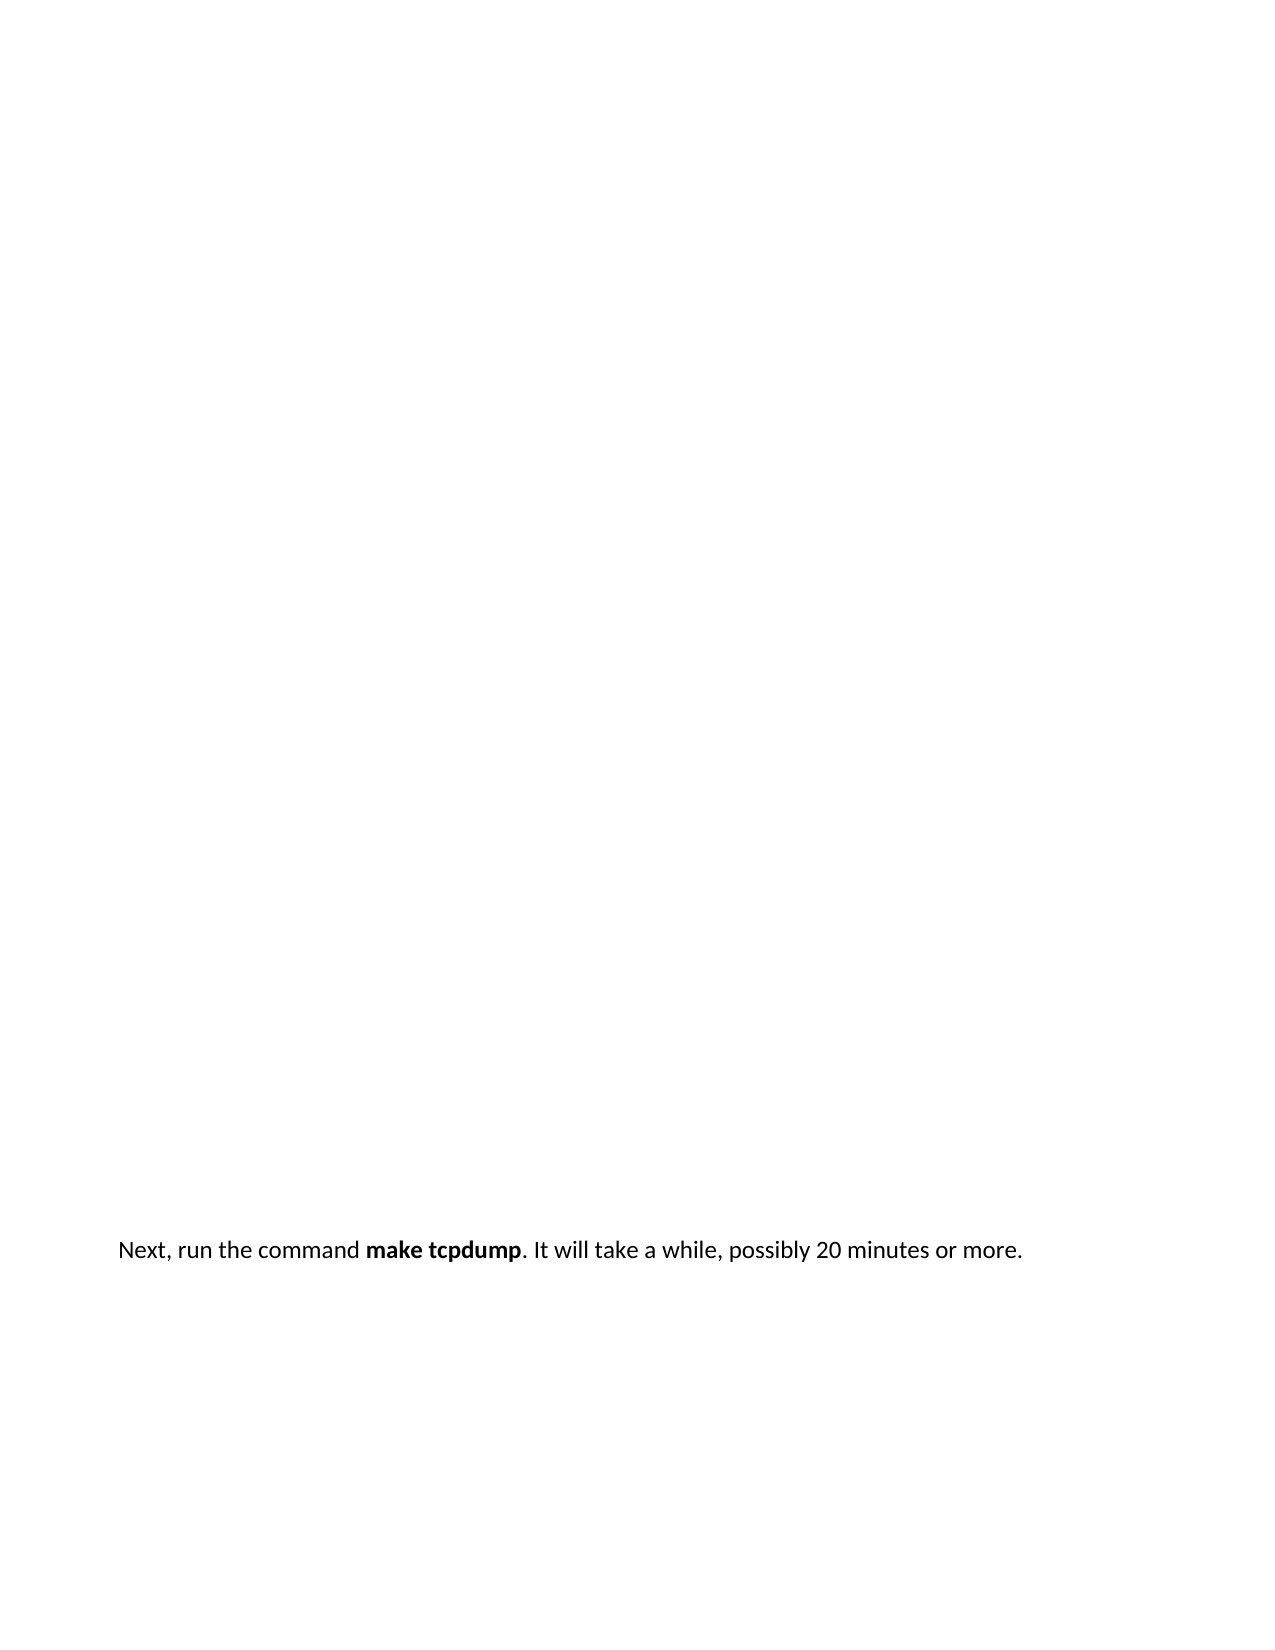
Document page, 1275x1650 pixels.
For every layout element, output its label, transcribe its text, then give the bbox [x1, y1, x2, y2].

text Next, run the command make tcpdump. It will take a while, possibly 20 minutes or more. [118, 1234, 1157, 1265]
